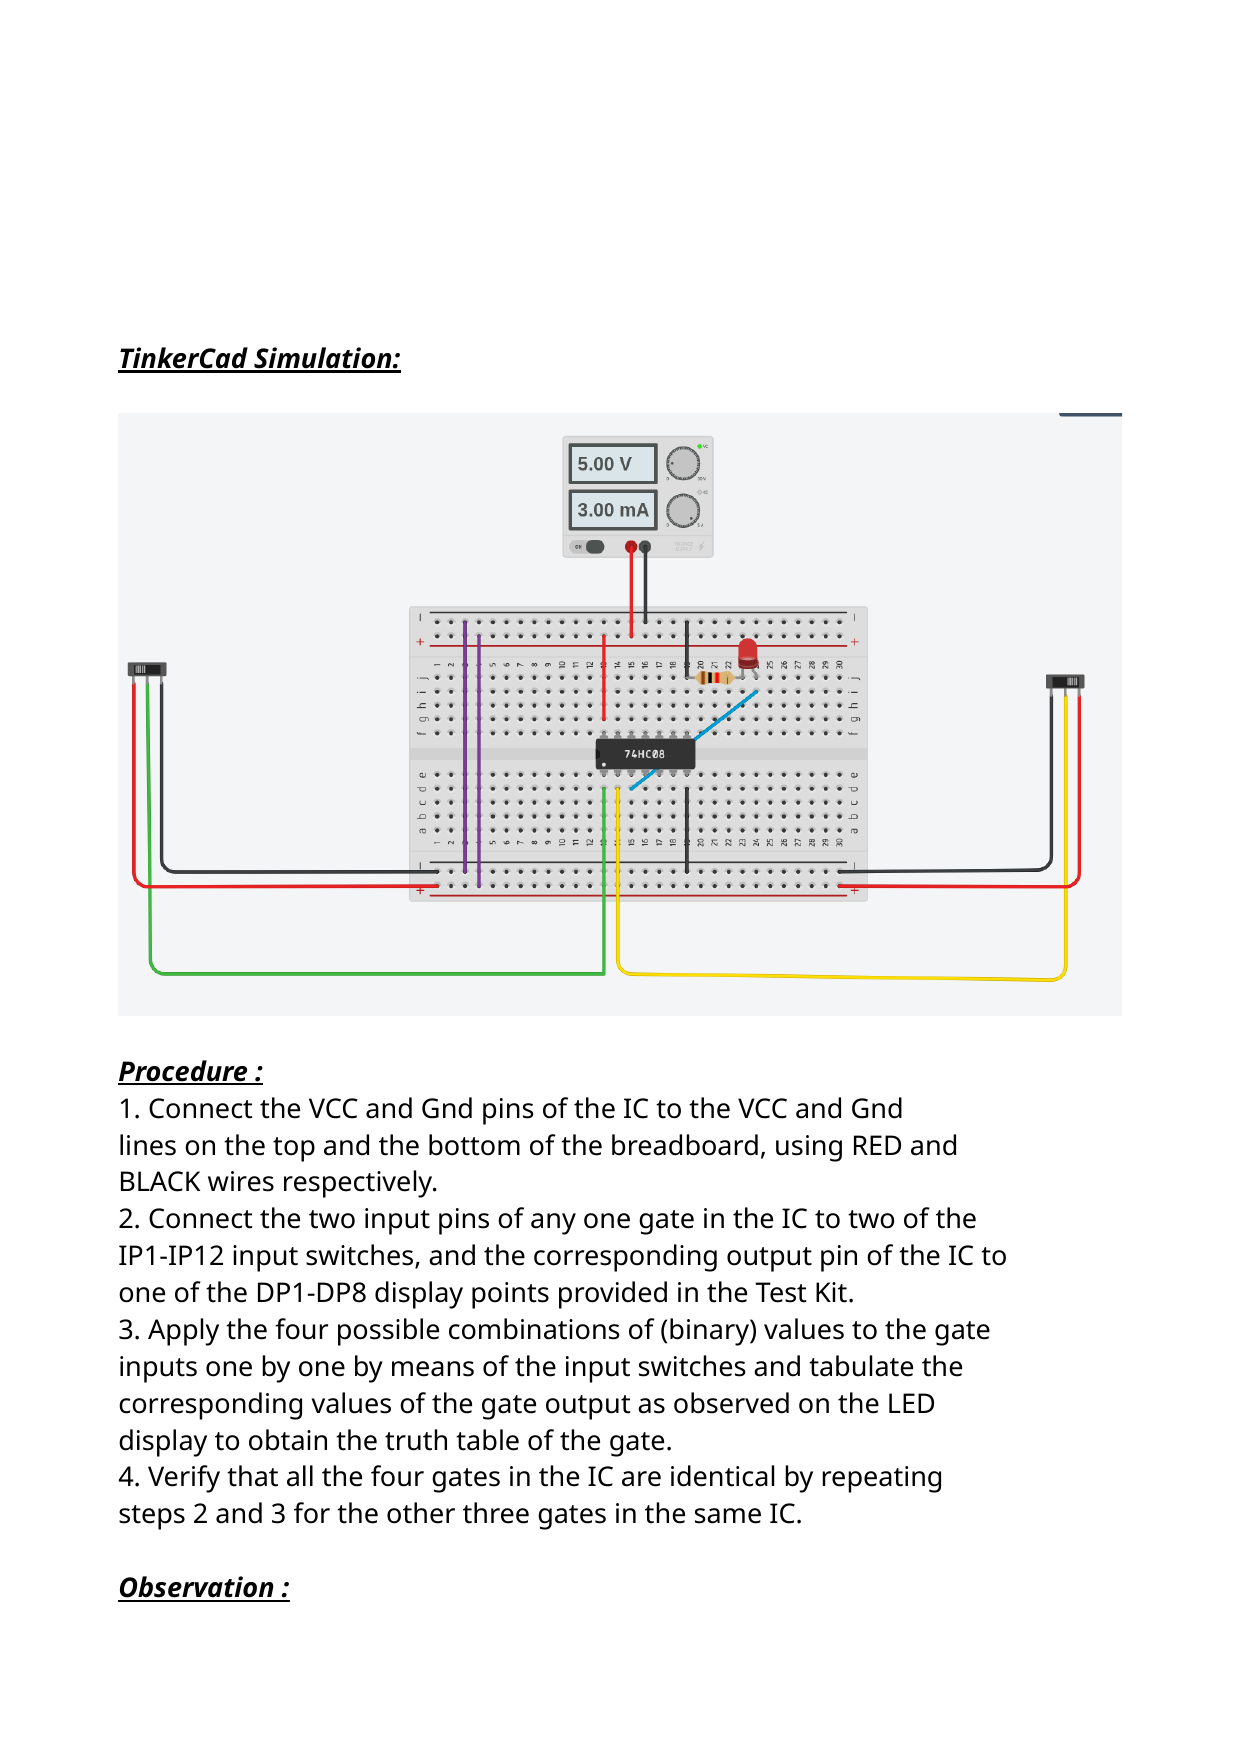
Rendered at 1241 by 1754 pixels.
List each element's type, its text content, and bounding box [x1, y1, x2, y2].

text 1. Connect the VCC and Gnd pins of the IC to the VCC and Gnd [118, 1089, 1122, 1126]
text TinkerCad Simulation: [118, 339, 1122, 376]
text steps 2 and 3 for the other three gates in the same IC. [118, 1495, 1122, 1532]
text 2. Connect the two input pins of any one gate in the IC to two of the [118, 1200, 1122, 1237]
text lines on the top and the bottom of the breadboard, using RED and [118, 1126, 1122, 1163]
text 3. Apply the four possible combinations of (binary) values to the gate [118, 1310, 1122, 1347]
text display to obtain the truth table of the gate. [118, 1421, 1122, 1458]
picture [118, 413, 1123, 1016]
text one of the DP1-DP8 display points provided in the Test Kit. [118, 1273, 1122, 1310]
text IP1-IP12 input switches, and the corresponding output pin of the IC to [118, 1237, 1122, 1273]
text Procedure : [118, 1052, 1122, 1089]
text inputs one by one by means of the input switches and tabulate the [118, 1347, 1122, 1384]
text 4. Verify that all the four gates in the IC are identical by repeating [118, 1458, 1122, 1495]
text Observation : [118, 1568, 1122, 1605]
text corresponding values of the gate output as observed on the LED [118, 1384, 1122, 1421]
text BLACK wires respectively. [118, 1163, 1122, 1200]
